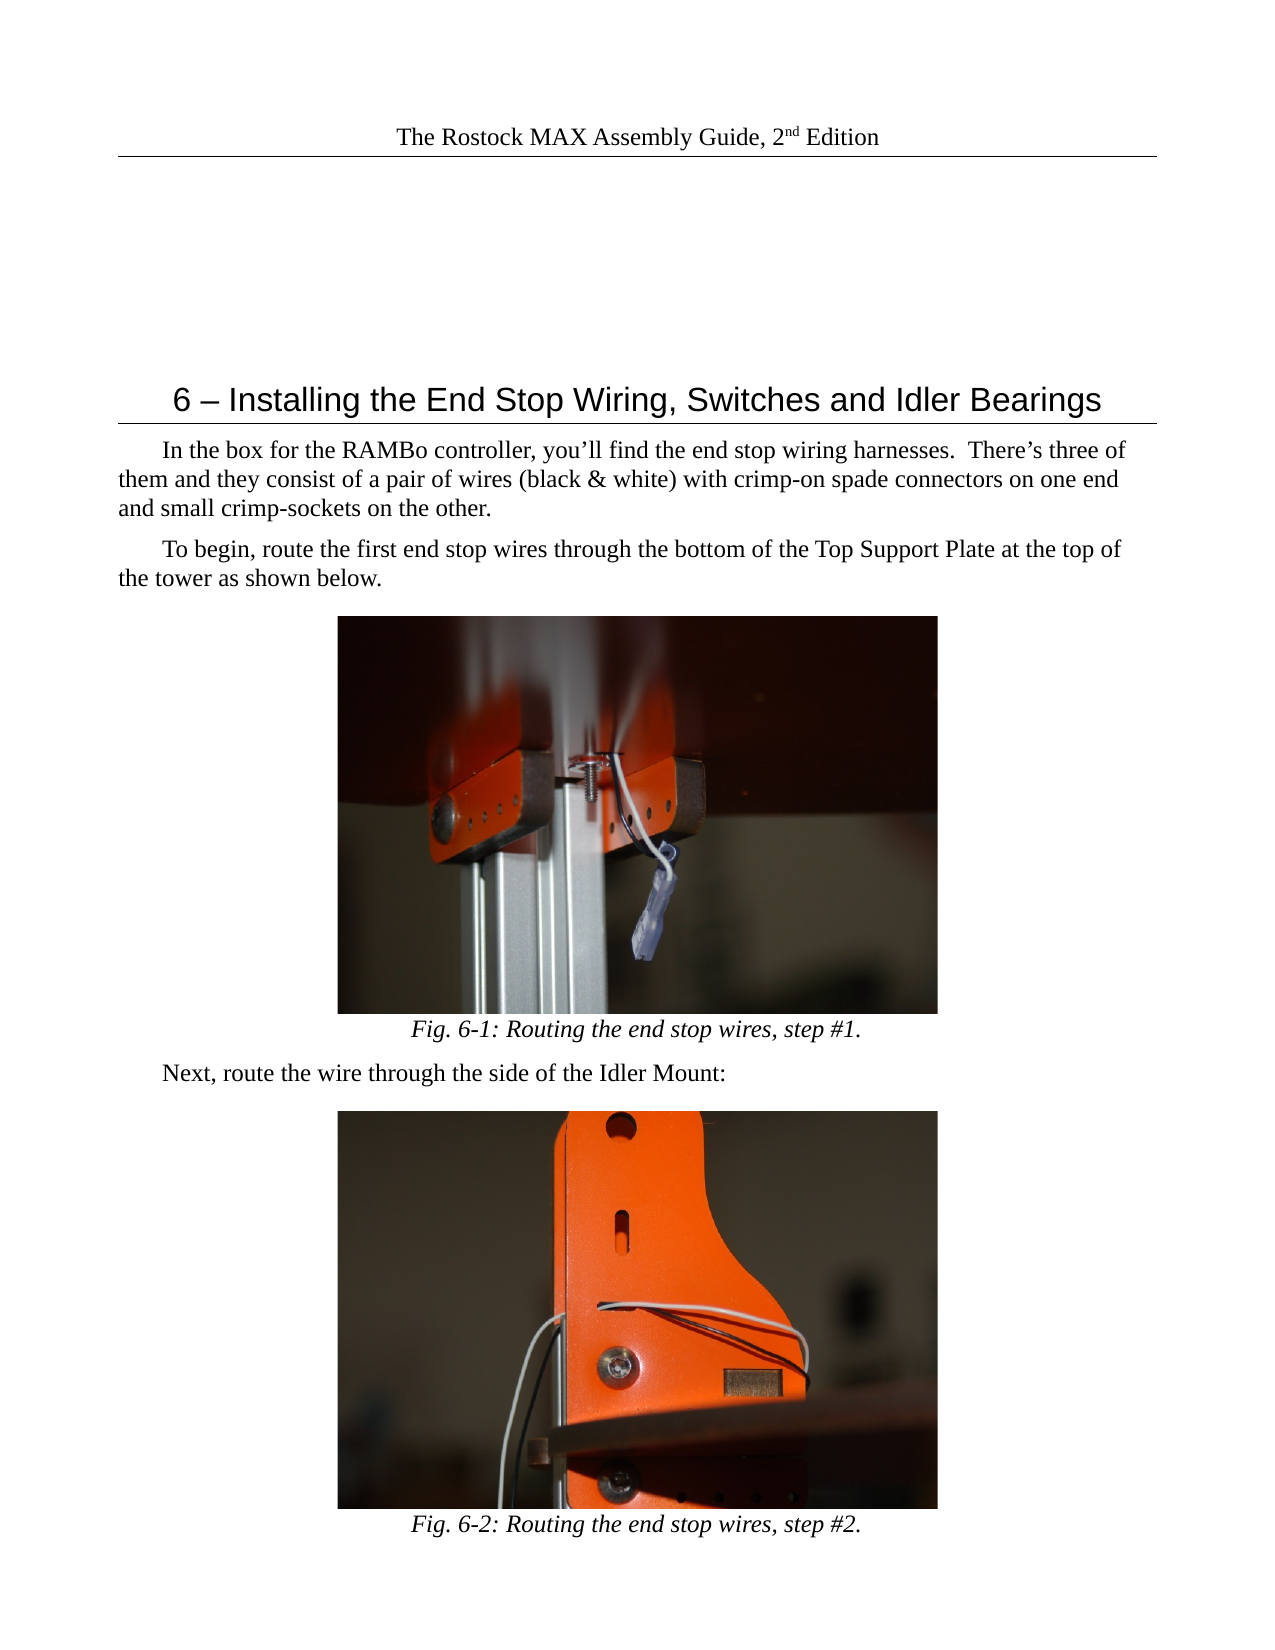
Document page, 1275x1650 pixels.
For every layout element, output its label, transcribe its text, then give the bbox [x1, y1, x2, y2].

text To begin, route the first end stop wires through the bottom of the Top Support Plate at the top of the tower as shown below. [118, 534, 1157, 591]
subtitle 6 – Installing the End Stop Wiring, Switches and Idler Bearings [118, 375, 1157, 423]
picture [337, 616, 938, 1014]
text Next, route the wire through the side of the Idler Mount: [118, 1058, 1157, 1086]
text In the box for the RAMBo controller, you’ll find the end stop wiring harnesses. There’s three of them and they consist of a pair of wires (black & white) with crimp-on spade connectors on one end and small crimp-sockets on the other. [118, 435, 1157, 521]
text Fig. 6-1: Routing the end stop wires, step #1. [337, 1014, 937, 1043]
text Fig. 6-2: Routing the end stop wires, step #2. [337, 1509, 937, 1538]
picture [337, 1111, 938, 1509]
